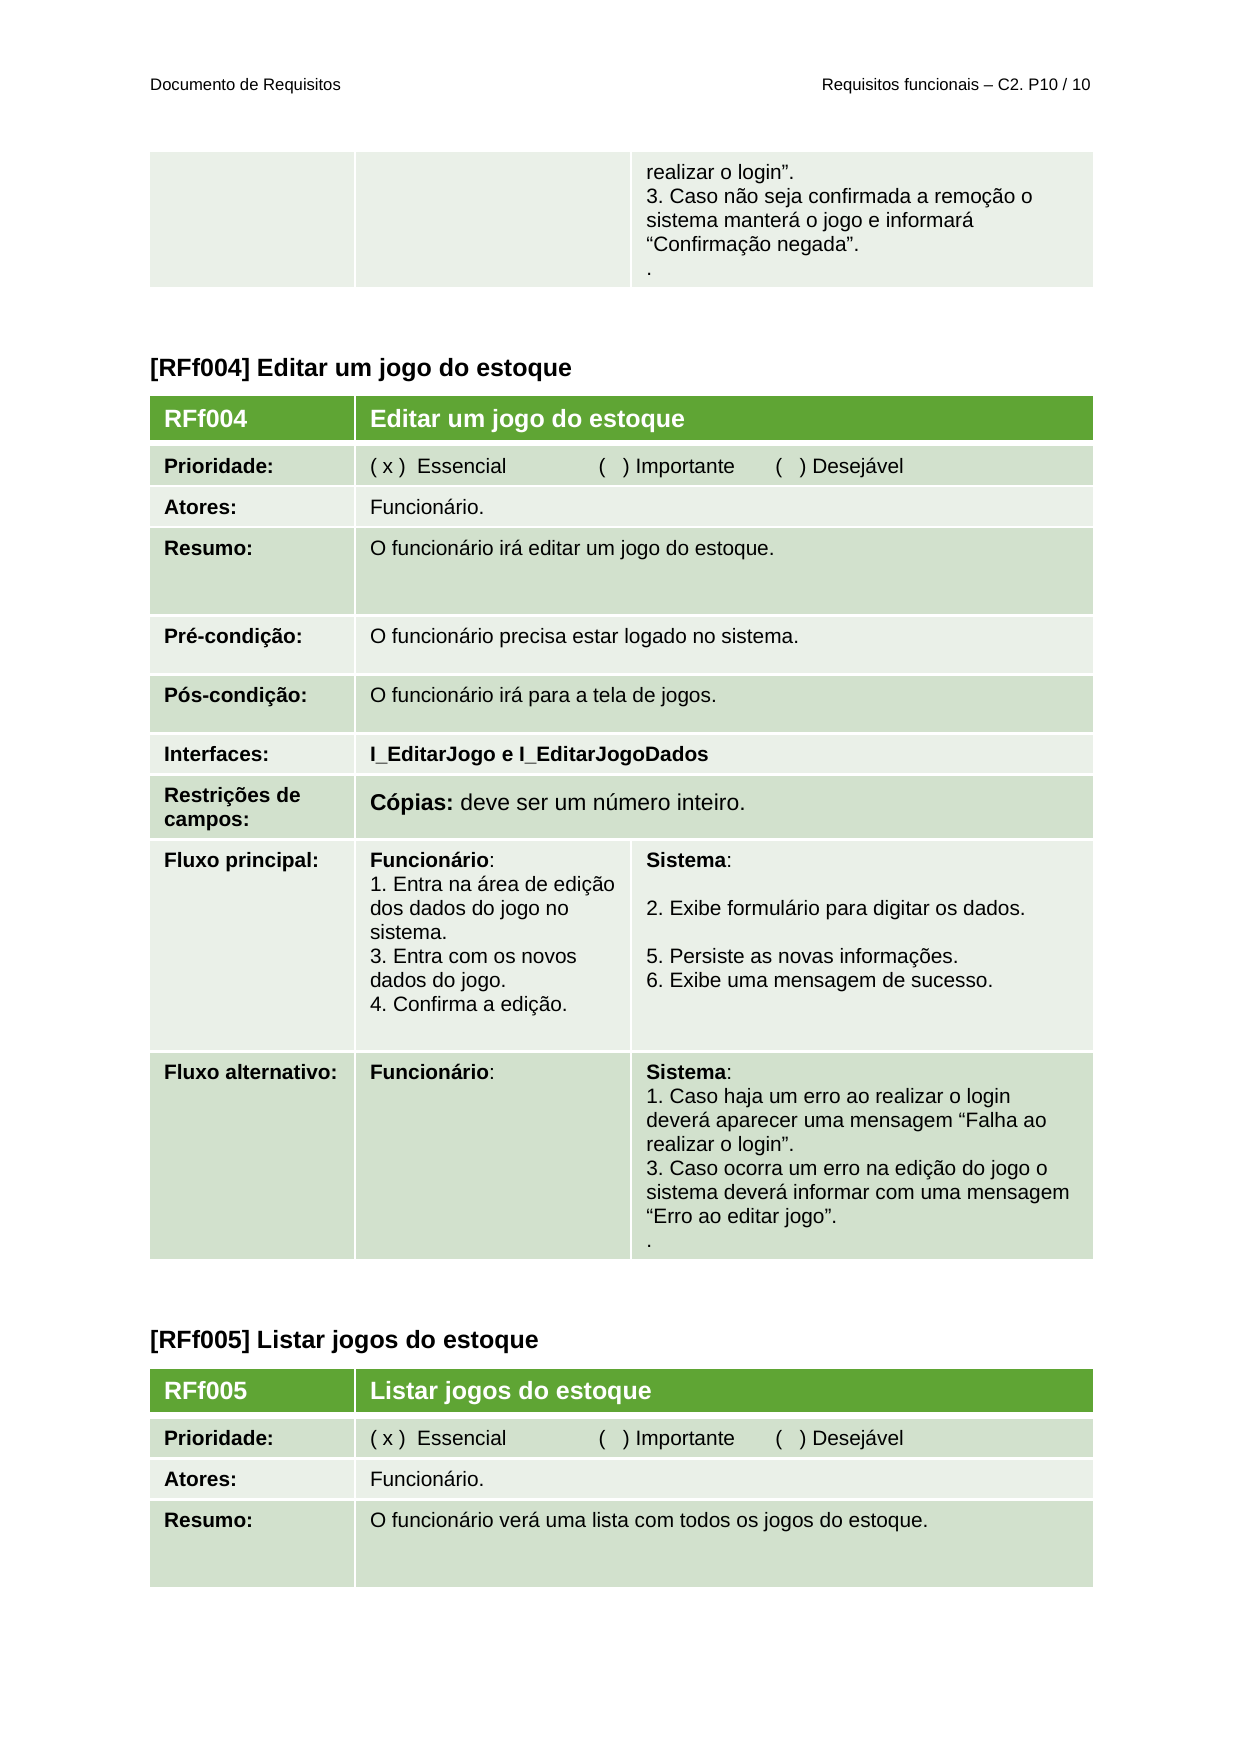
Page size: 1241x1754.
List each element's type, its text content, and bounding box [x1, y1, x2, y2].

table_header RFf004 [150, 396, 354, 440]
table_cell realizar o login”. 3. Caso não seja confirmada a remoção o sistema manterá o jogo e informará “Confirmação negada”. . [632, 152, 1093, 287]
table_cell O funcionário verá uma lista com todos os jogos do estoque. [356, 1501, 1093, 1587]
table_cell Interfaces: [150, 735, 354, 773]
table_cell Funcionário. [356, 487, 1093, 526]
table_cell Restrições de campos: [150, 776, 354, 838]
table_cell Fluxo alternativo: [150, 1053, 354, 1259]
table_cell Prioridade: [150, 1419, 354, 1457]
table_cell ( x ) Essencial ( ) Importante ( ) Desejável [356, 1419, 1093, 1457]
table_cell Atores: [150, 487, 354, 526]
table_cell Atores: [150, 1460, 354, 1498]
table_cell O funcionário precisa estar logado no sistema. [356, 617, 1093, 673]
table_cell Funcionário: 1. Entra na área de edição dos dados do jogo no sistema. 3. Entra com os novos dados do jogo. 4. Confirma a edição. [356, 841, 630, 1050]
table_cell ( x ) Essencial ( ) Importante ( ) Desejável [356, 446, 1093, 485]
table_header Editar um jogo do estoque [356, 396, 1093, 440]
table_cell Prioridade: [150, 446, 354, 485]
table_cell Resumo: [150, 528, 354, 614]
table_header Listar jogos do estoque [356, 1369, 1093, 1412]
text [RFf004] Editar um jogo do estoque [150, 353, 1090, 382]
text [RFf005] Listar jogos do estoque [150, 1325, 1090, 1354]
table_cell Cópias: deve ser um número inteiro. [356, 776, 1093, 838]
table_cell [356, 152, 630, 287]
table_cell O funcionário irá para a tela de jogos. [356, 676, 1093, 732]
table_cell Funcionário. [356, 1460, 1093, 1498]
table_cell Sistema: 2. Exibe formulário para digitar os dados. 5. Persiste as novas informações. 6. Exibe uma mensagem de sucesso. [632, 841, 1093, 1050]
table_cell Fluxo principal: [150, 841, 354, 1050]
table_cell Funcionário: [356, 1053, 630, 1259]
table_cell Sistema: 1. Caso haja um erro ao realizar o login deverá aparecer uma mensagem “Falha ao realizar o login”. 3. Caso ocorra um erro na edição do jogo o sistema deverá informar com uma mensagem “Erro ao editar jogo”. . [632, 1053, 1093, 1259]
table_cell Pré-condição: [150, 617, 354, 673]
table_cell Pós-condição: [150, 676, 354, 732]
table_header RFf005 [150, 1369, 354, 1412]
table_cell Resumo: [150, 1501, 354, 1587]
table_cell I_EditarJogo e I_EditarJogoDados [356, 735, 1093, 773]
table_cell O funcionário irá editar um jogo do estoque. [356, 528, 1093, 614]
table_cell [150, 152, 354, 287]
